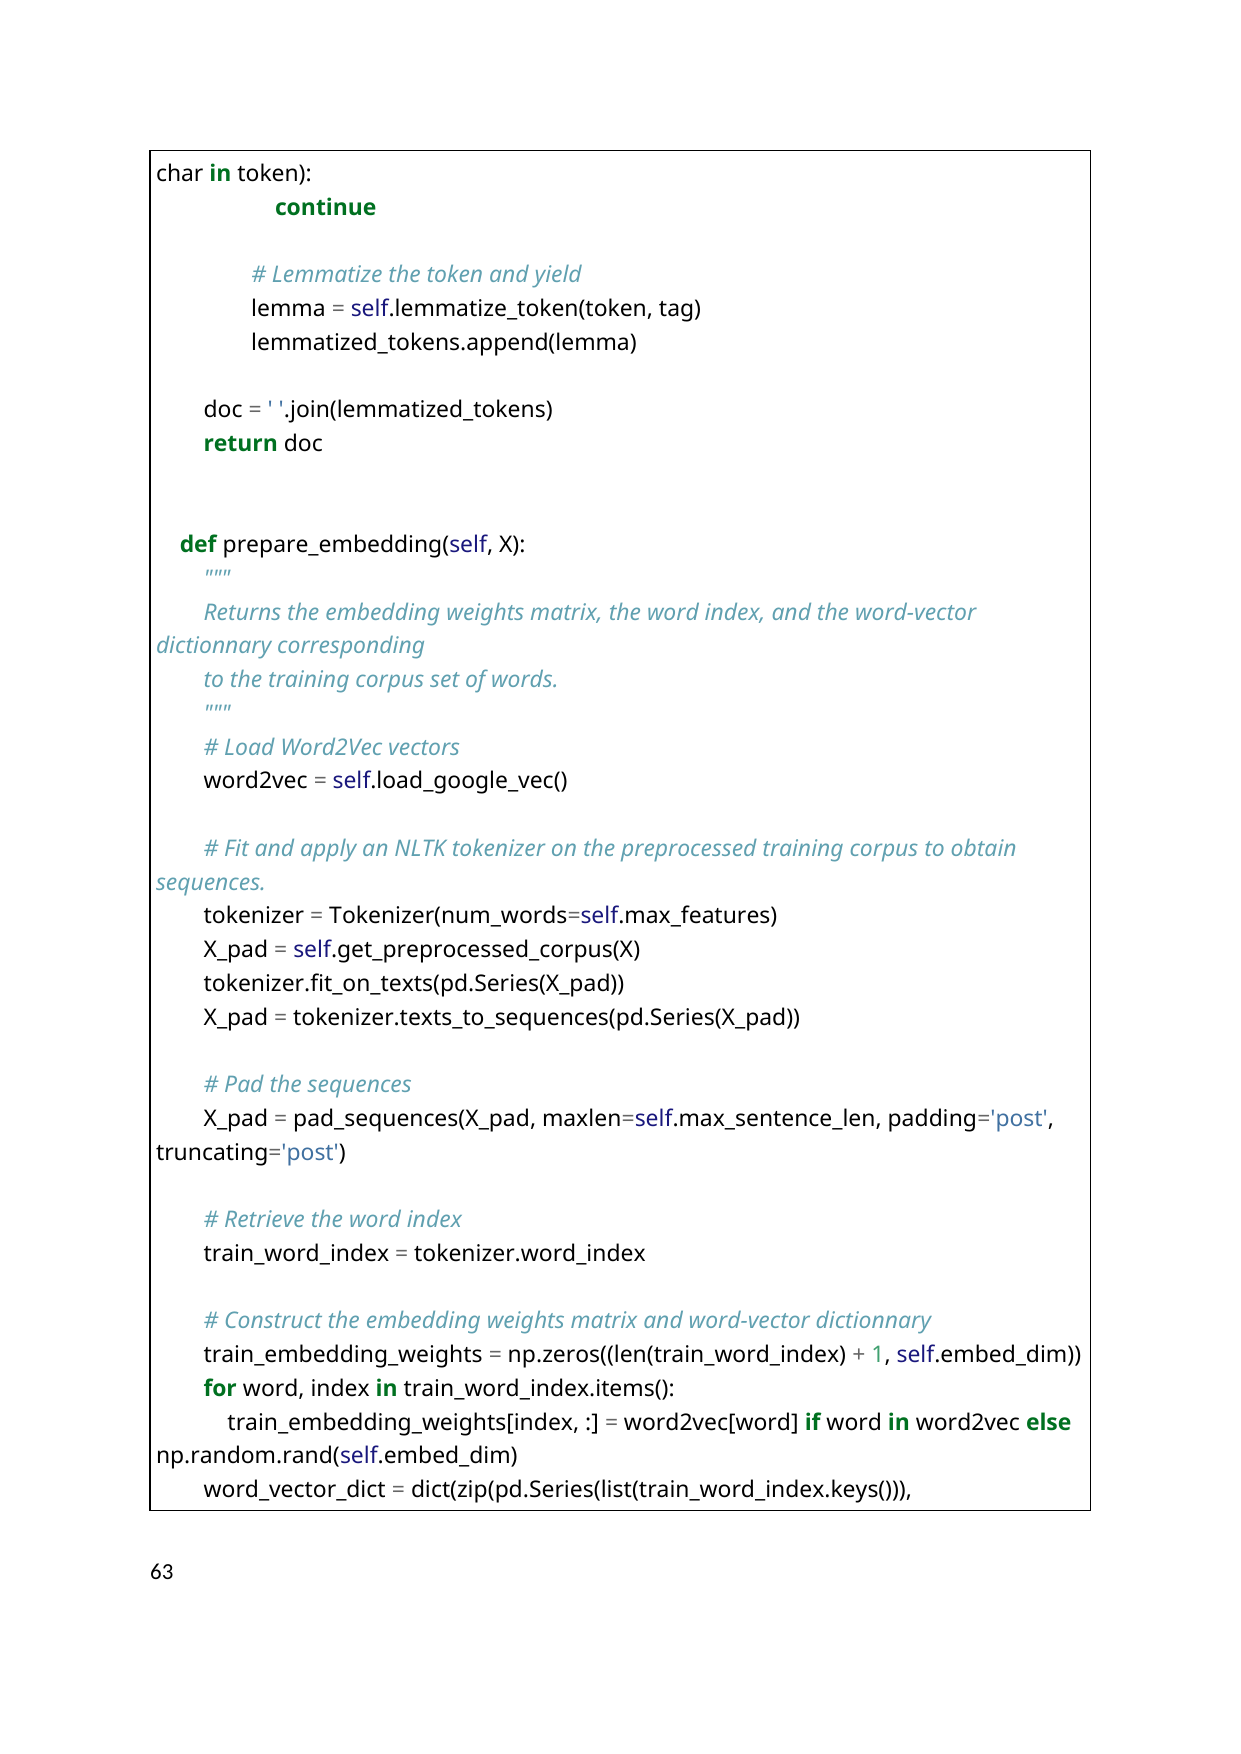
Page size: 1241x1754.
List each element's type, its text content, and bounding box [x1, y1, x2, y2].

table_header char in token): continue # Lemmatize the token and yield lemma = self.lemmatize_token(token, tag) lemmatized_tokens.append(lemma) doc = ' '.join(lemmatized_tokens) return doc def prepare_embedding(self, X): """ Returns the embedding weights matrix, the word index, and the word-vector dictionnary corresponding to the training corpus set of words. """ # Load Word2Vec vectors word2vec = self.load_google_vec() # Fit and apply an NLTK tokenizer on the preprocessed training corpus to obtain sequences. tokenizer = Tokenizer(num_words=self.max_features) X_pad = self.get_preprocessed_corpus(X) tokenizer.fit_on_texts(pd.Series(X_pad)) X_pad = tokenizer.texts_to_sequences(pd.Series(X_pad)) # Pad the sequences X_pad = pad_sequences(X_pad, maxlen=self.max_sentence_len, padding='post', truncating='post') # Retrieve the word index train_word_index = tokenizer.word_index # Construct the embedding weights matrix and word-vector dictionnary train_embedding_weights = np.zeros((len(train_word_index) + 1, self.embed_dim)) for word, index in train_word_index.items(): train_embedding_weights[index, :] = word2vec[word] if word in word2vec else np.random.rand(self.embed_dim) word_vector_dict = dict(zip(pd.Series(list(train_word_index.keys())), [151, 151, 1090, 1510]
